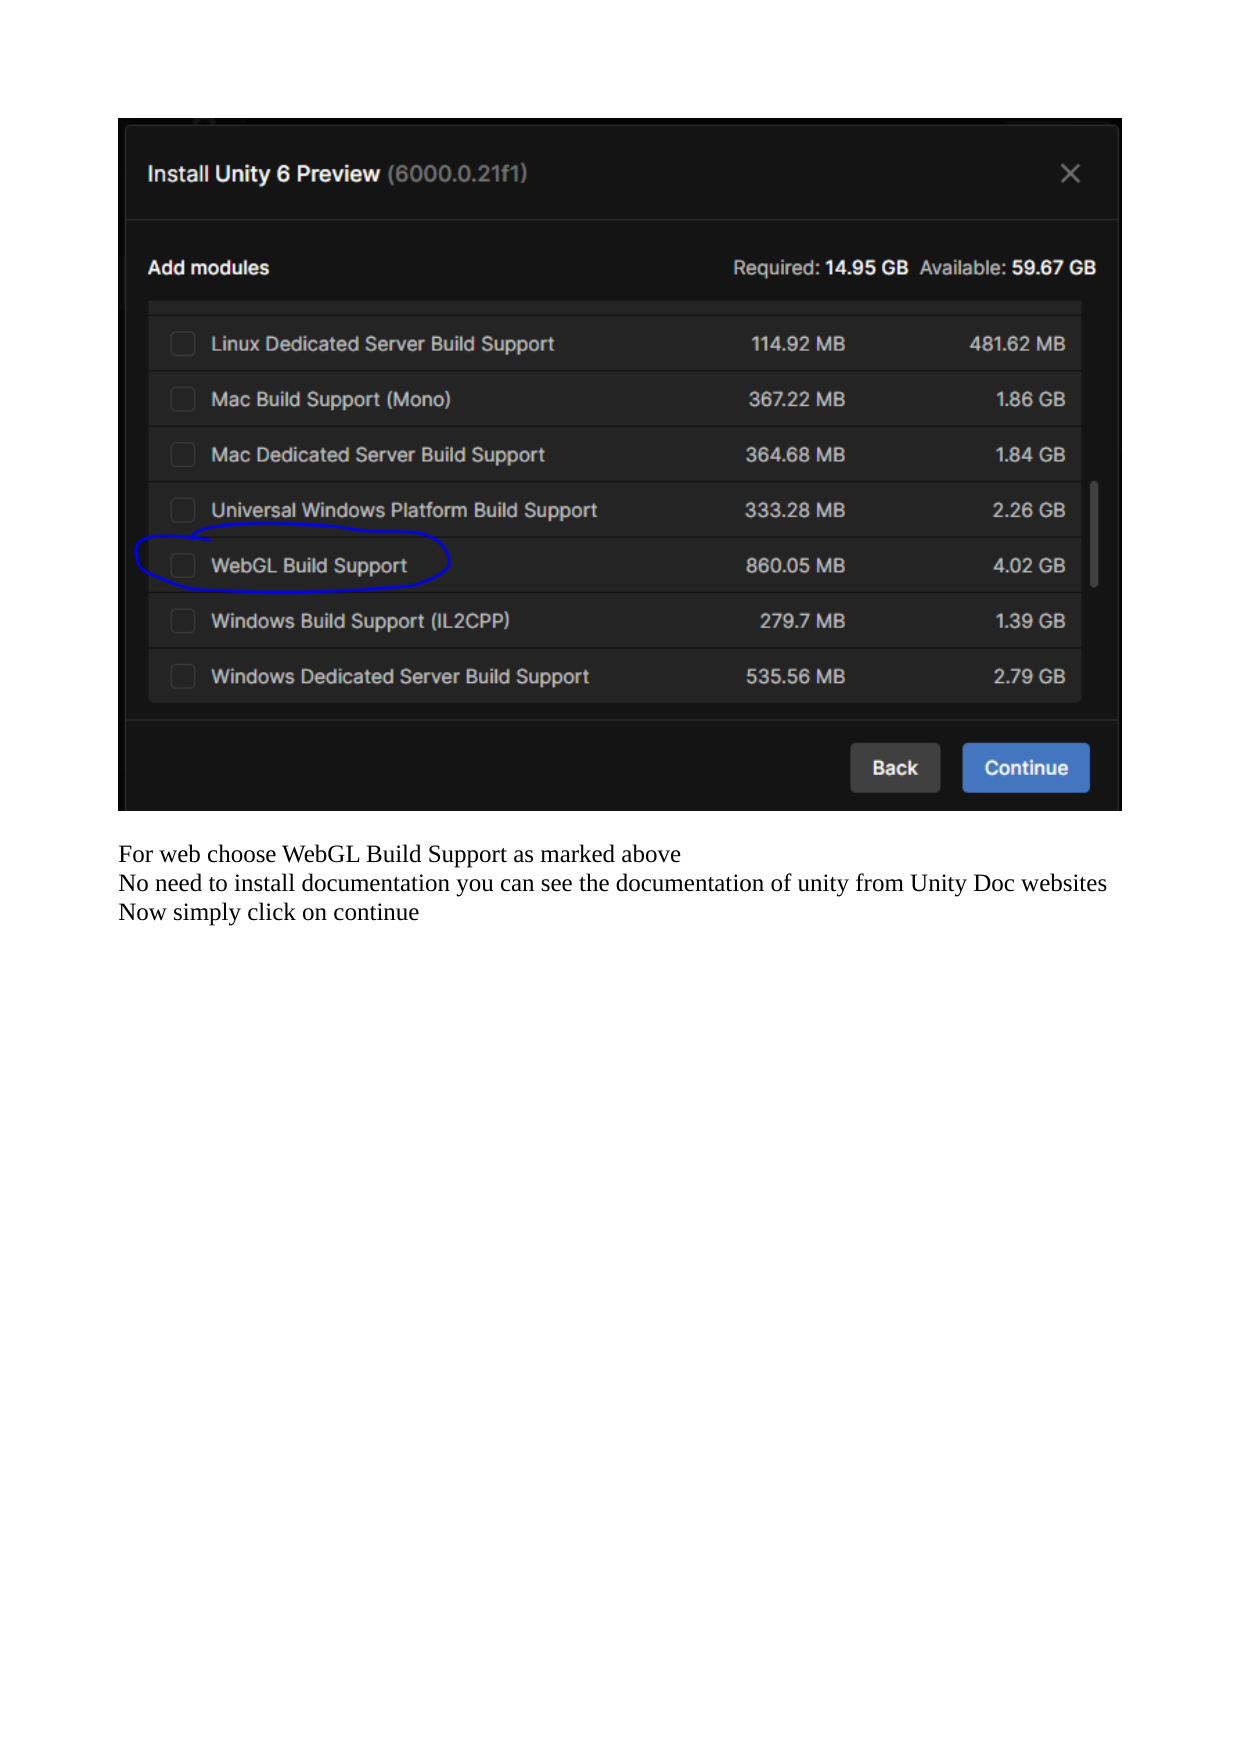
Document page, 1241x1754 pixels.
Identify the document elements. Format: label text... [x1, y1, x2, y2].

picture [118, 118, 1122, 811]
text No need to install documentation you can see the documentation of unity from Unity Doc websites [118, 868, 1122, 897]
text For web choose WebGL Build Support as marked above [118, 839, 1122, 868]
text Now simply click on continue [118, 897, 1122, 925]
